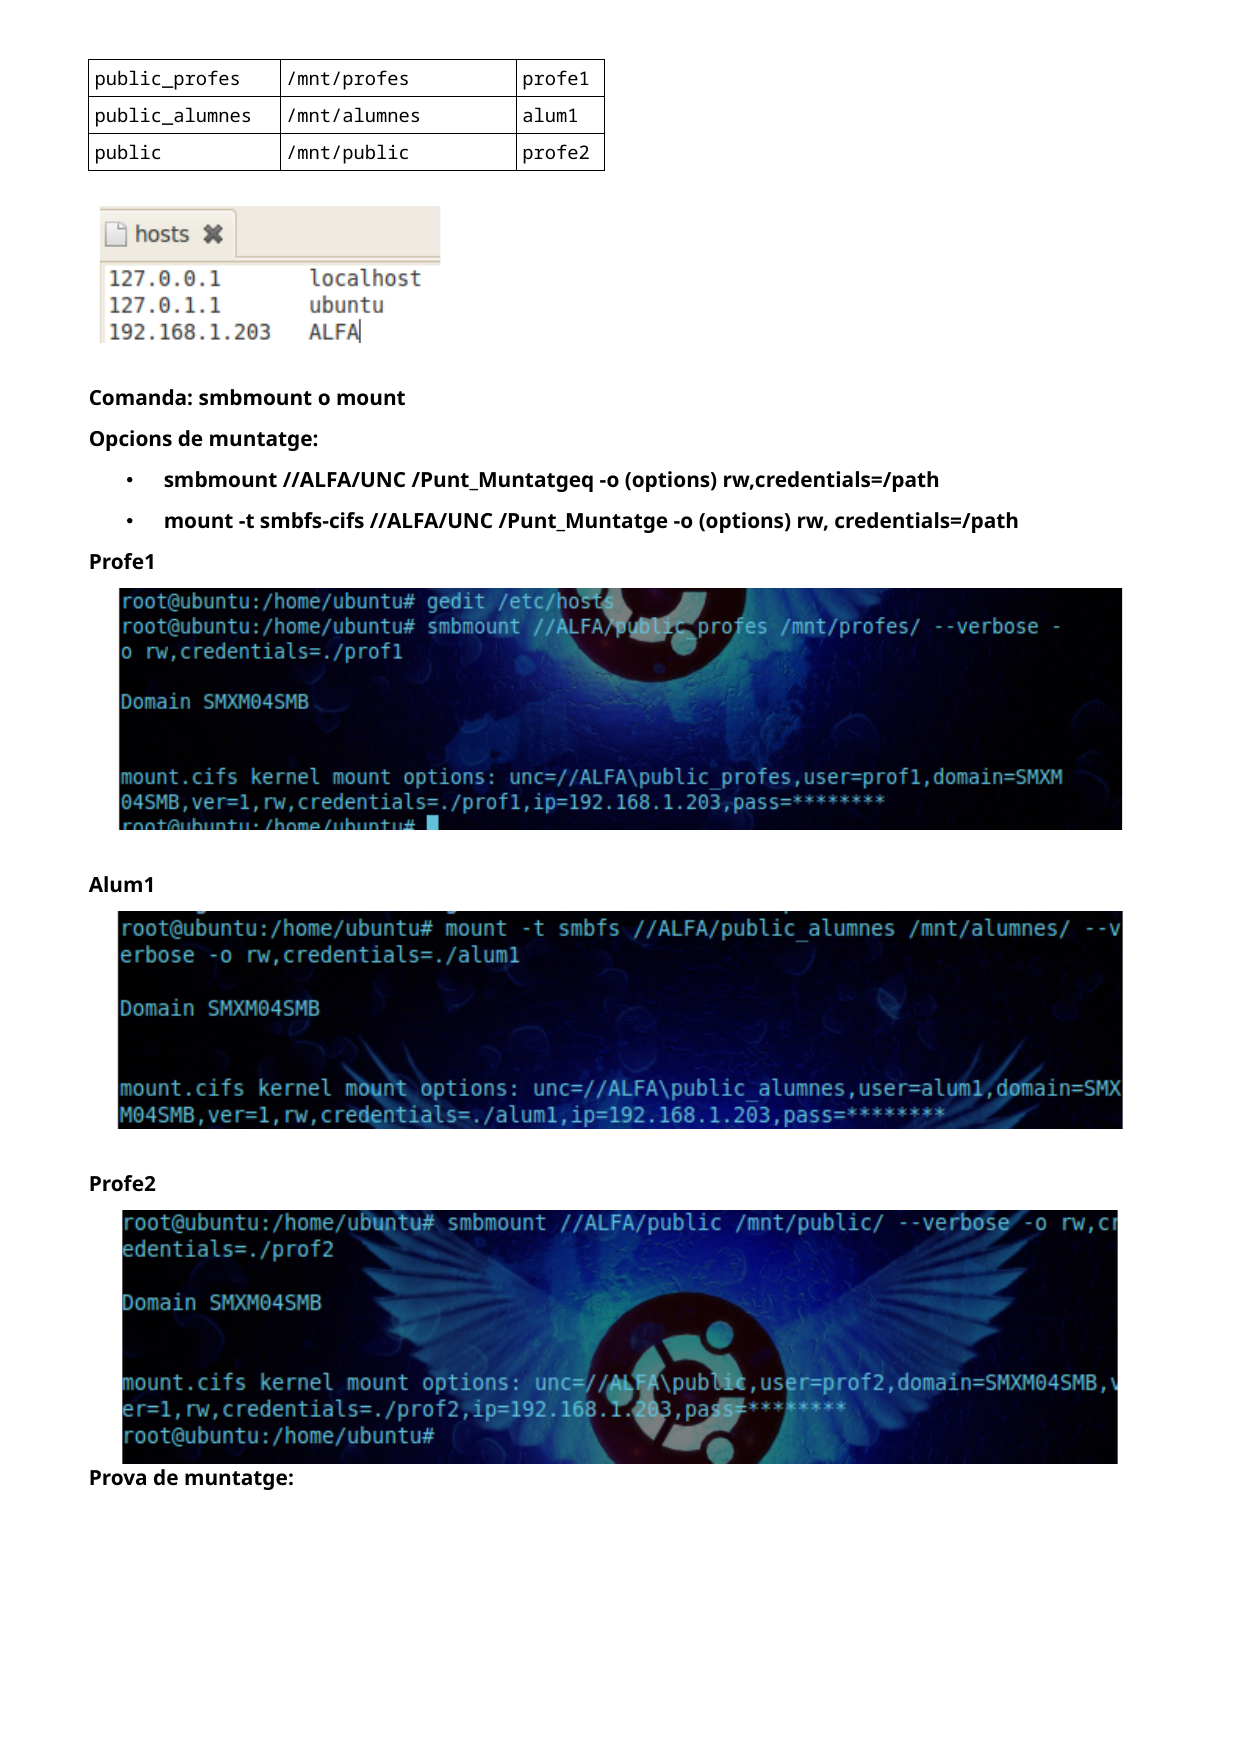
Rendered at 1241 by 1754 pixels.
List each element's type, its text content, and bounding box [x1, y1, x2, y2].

list smbmount //ALFA/UNC /Punt_Muntatgeq -o (options) rw,credentials=/path [126, 465, 1152, 494]
table_cell /mnt/alumnes [281, 97, 516, 133]
picture [99, 206, 441, 343]
table_cell /mnt/public [281, 134, 516, 170]
table_cell public_profes [89, 60, 280, 96]
list Profe1 [88, 547, 1152, 576]
list Prova de muntatge: [88, 1210, 1152, 1492]
table_cell public [89, 134, 280, 170]
table_cell profe2 [517, 134, 604, 170]
picture [118, 588, 1123, 830]
list mount -t smbfs-cifs //ALFA/UNC /Punt_Muntatge -o (options) rw, credentials=/path [126, 506, 1152, 535]
table_cell public_alumnes [89, 97, 280, 133]
text Comanda: smbmount o mount [88, 383, 1152, 412]
table_cell profe1 [517, 60, 604, 96]
list Profe2 [88, 1169, 1152, 1198]
text Opcions de muntatge: [88, 424, 1152, 453]
picture [117, 911, 1123, 1129]
picture [122, 1210, 1118, 1464]
table_cell alum1 [517, 97, 604, 133]
list Alum1 [88, 870, 1152, 899]
table_cell /mnt/profes [281, 60, 516, 96]
